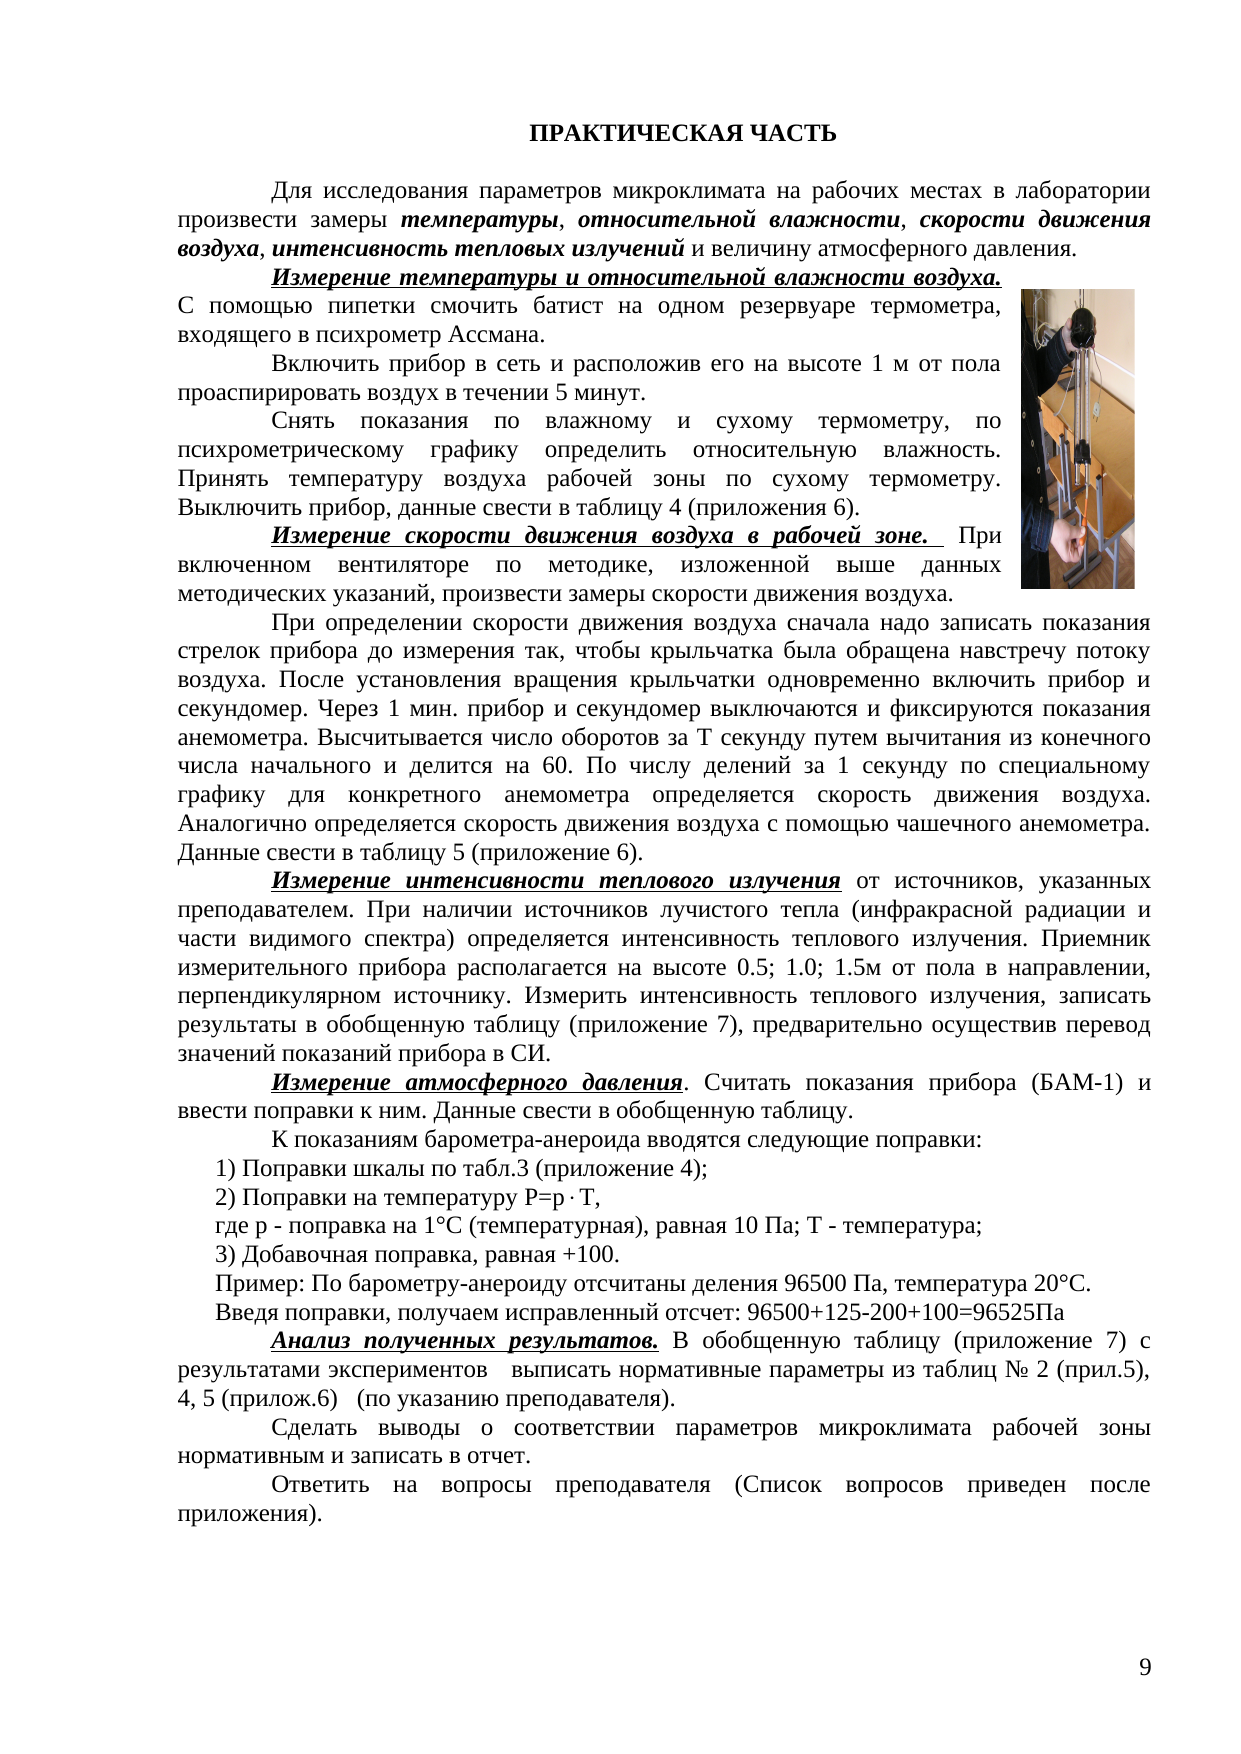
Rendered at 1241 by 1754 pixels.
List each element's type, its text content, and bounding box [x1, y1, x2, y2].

text Включить прибор в сеть и расположив его на высоте 1 м от пола проаспирировать воздух в течении 5 минут. [177, 348, 1021, 406]
subtitle ПРАКТИЧЕСКАЯ ЧАСТЬ [215, 118, 1152, 147]
text Измерение атмосферного давления. Считать показания прибора (БАМ-1) и ввести поправки к ним. Данные свести в обобщенную таблицу. [177, 1067, 1152, 1124]
text Измерение скорости движения воздуха в рабочей зоне. При включенном вентиляторе по методике, изложенной выше данных методических указаний, произвести замеры скорости движения воздуха. [177, 521, 1152, 607]
text 3) Добавочная поправка, равная +100. [215, 1239, 1152, 1268]
text Введя поправки, получаем исправленный отсчет: 96500+125-200+100=96525Па [215, 1297, 1152, 1326]
text где р - поправка на 1°С (температурная), равная 10 Па; Т - температура; [215, 1211, 1152, 1239]
text Пример: По барометру-анероиду отсчитаны деления 96500 Па, температура 20°С. [215, 1268, 1152, 1297]
text Измерение температуры и относительной влажности воздуха. С помощью пипетки смочить батист на одном резервуаре термометра, входящего в психрометр Ассмана. [177, 262, 1152, 348]
text Измерение интенсивности теплового излучения от источников, указанных преподавателем. При наличии источников лучистого тепла (инфракрасной радиации и части видимого спектра) определяется интенсивность теплового излучения. Приемник измерительного прибора располагается на высоте 0.5; 1.0; 1.5м от пола в направлении, перпендикулярном источнику. Измерить интенсивность теплового излучения, записать результаты в обобщенную таблицу (приложение 7), предварительно осуществив перевод значений показаний прибора в СИ. [177, 866, 1152, 1067]
text При определении скорости движения воздуха сначала надо записать показания стрелок прибора до измерения так, чтобы крыльчатка была обращена навстречу потоку воздуха. После установления вращения крыльчатки одновременно включить прибор и секундомер. Через 1 мин. прибор и секундомер выключаются и фиксируются показания анемометра. Высчитывается число оборотов за Т секунду путем вычитания из конечного числа начального и делится на 60. По числу делений за 1 секунду по специальному графику для конкретного анемометра определяется скорость движения воздуха. Аналогично определяется скорость движения воздуха с помощью чашечного анемометра. Данные свести в таблицу 5 (приложение 6). [177, 607, 1152, 866]
text К показаниям барометра-анероида вводятся следующие поправки: [177, 1124, 1152, 1153]
text Снять показания по влажному и сухому термометру, по психрометрическому графику определить относительную влажность. Принять температуру воздуха рабочей зоны по сухому термометру. Выключить прибор, данные свести в таблицу 4 (приложения 6). [177, 406, 1021, 521]
text Сделать выводы о соответствии параметров микроклимата рабочей зоны нормативным и записать в отчет. [177, 1412, 1152, 1469]
text 1) Поправки шкалы по табл.3 (приложение 4); [215, 1153, 1152, 1182]
picture [1021, 289, 1130, 587]
text 2) Поправки на температуру Р=рТ, [215, 1182, 1152, 1211]
text Ответить на вопросы преподавателя (Список вопросов приведен после приложения). [177, 1469, 1152, 1527]
text Для исследования параметров микроклимата на рабочих местах в лаборатории произвести замеры температуры, относительной влажности, скорости движения воздуха, интенсивность тепловых излучений и величину атмосферного давления. [177, 176, 1152, 262]
text Анализ полученных результатов. В обобщенную таблицу (приложение 7) с результатами экспериментов выписать нормативные параметры из таблиц № 2 (прил.5), 4, 5 (прилож.6) (по указанию преподавателя). [177, 1326, 1152, 1412]
